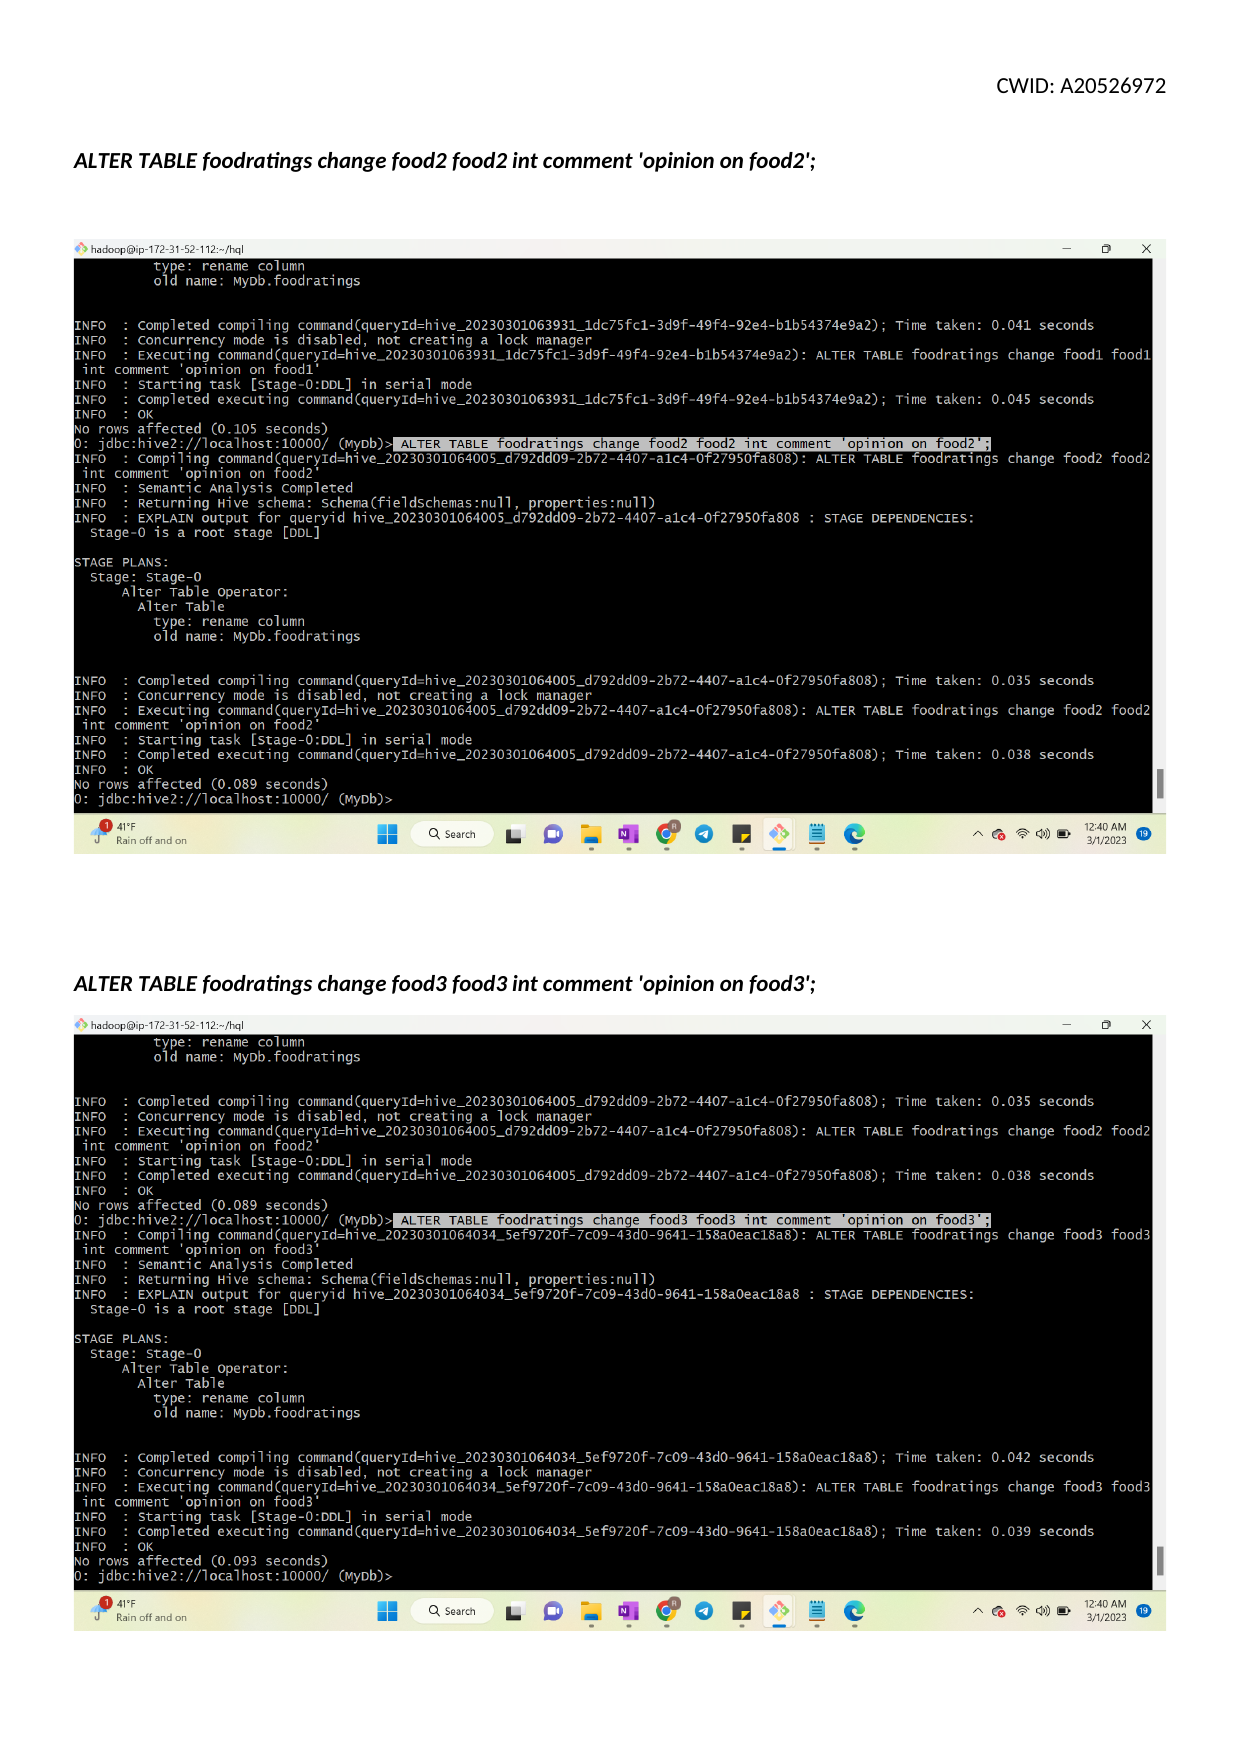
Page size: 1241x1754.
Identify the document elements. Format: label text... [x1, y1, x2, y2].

picture [73, 239, 1167, 854]
text ALTER TABLE foodratings change food3 food3 int comment 'opinion on food3'; [74, 969, 1166, 997]
picture [73, 1015, 1167, 1631]
text ALTER TABLE foodratings change food2 food2 int comment 'opinion on food2'; [74, 146, 1166, 174]
